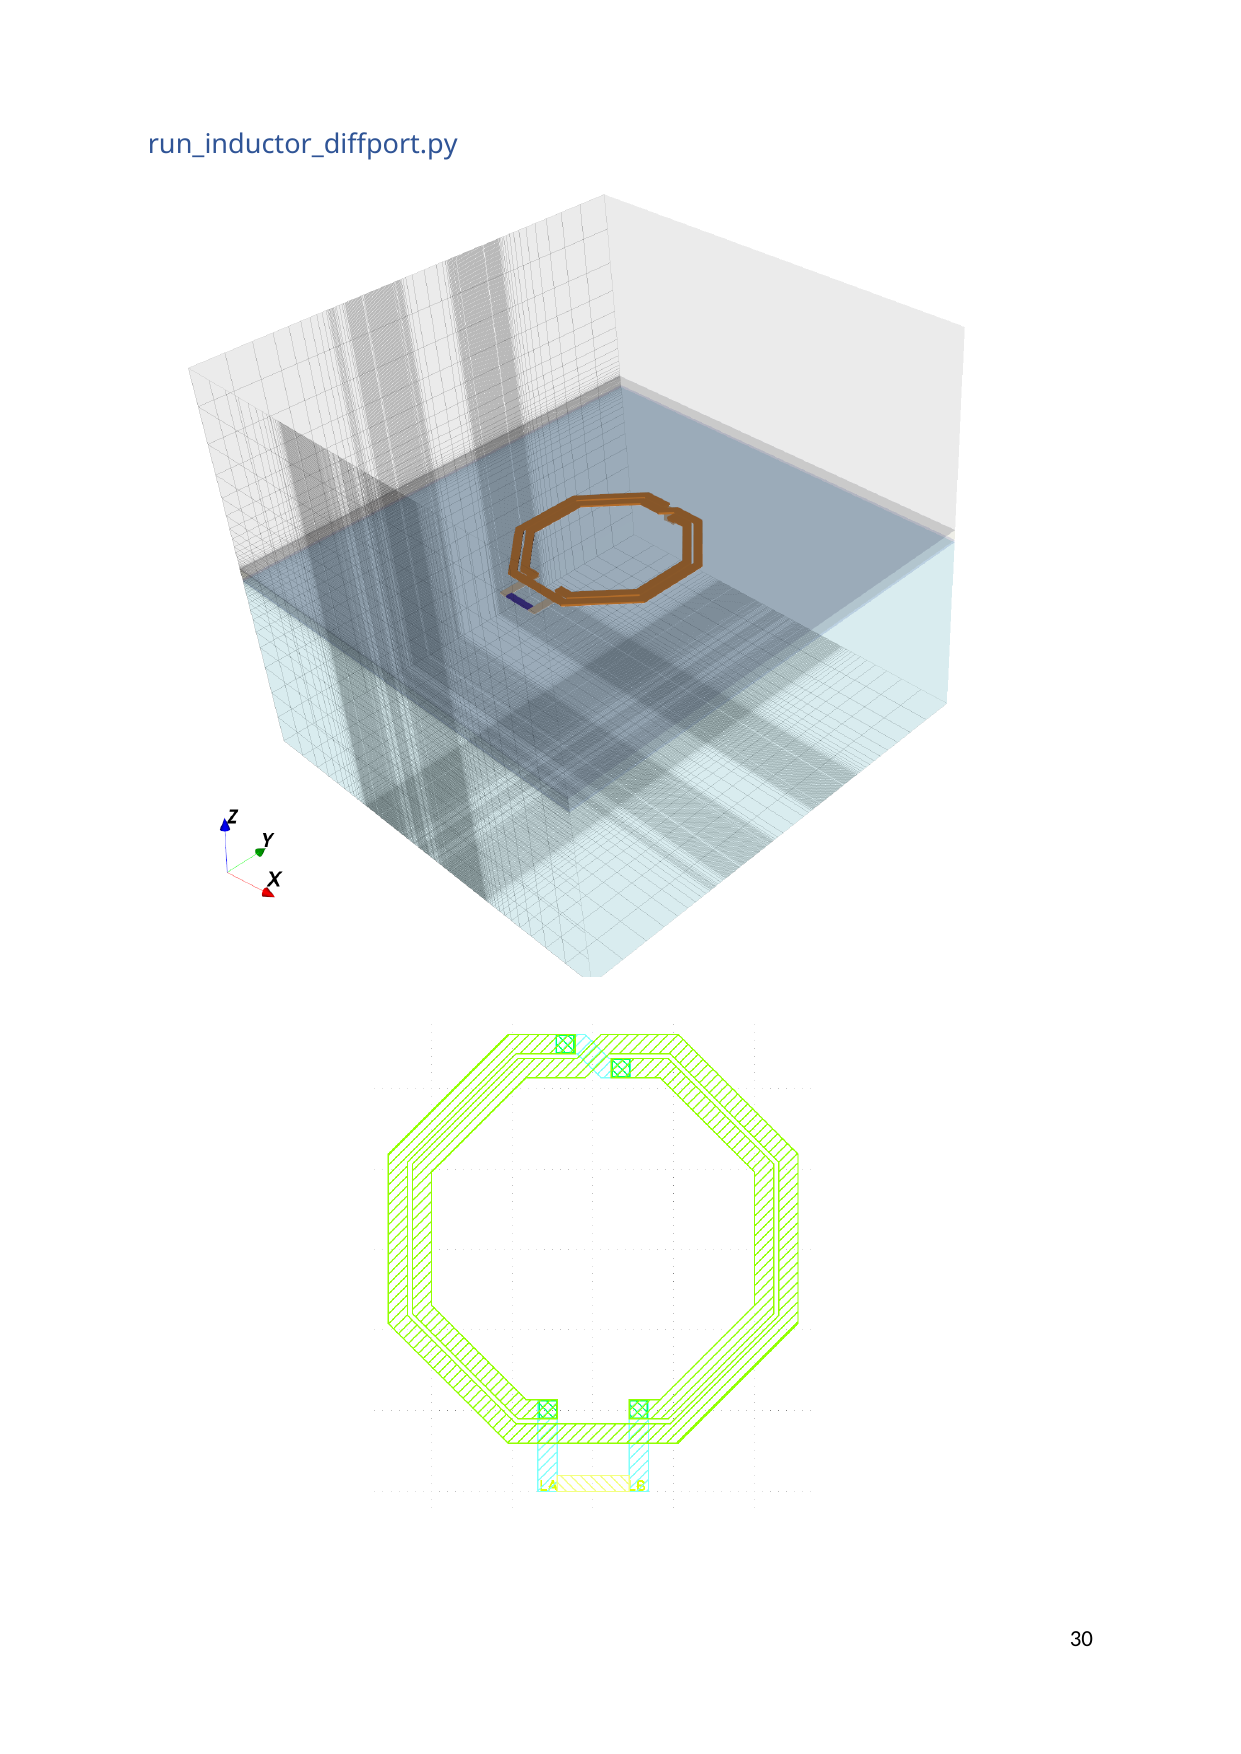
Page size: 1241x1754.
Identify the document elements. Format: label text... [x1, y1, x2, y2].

picture [183, 187, 967, 977]
subtitle run_inductor_diffport.py [148, 124, 1093, 161]
picture [373, 1023, 817, 1511]
